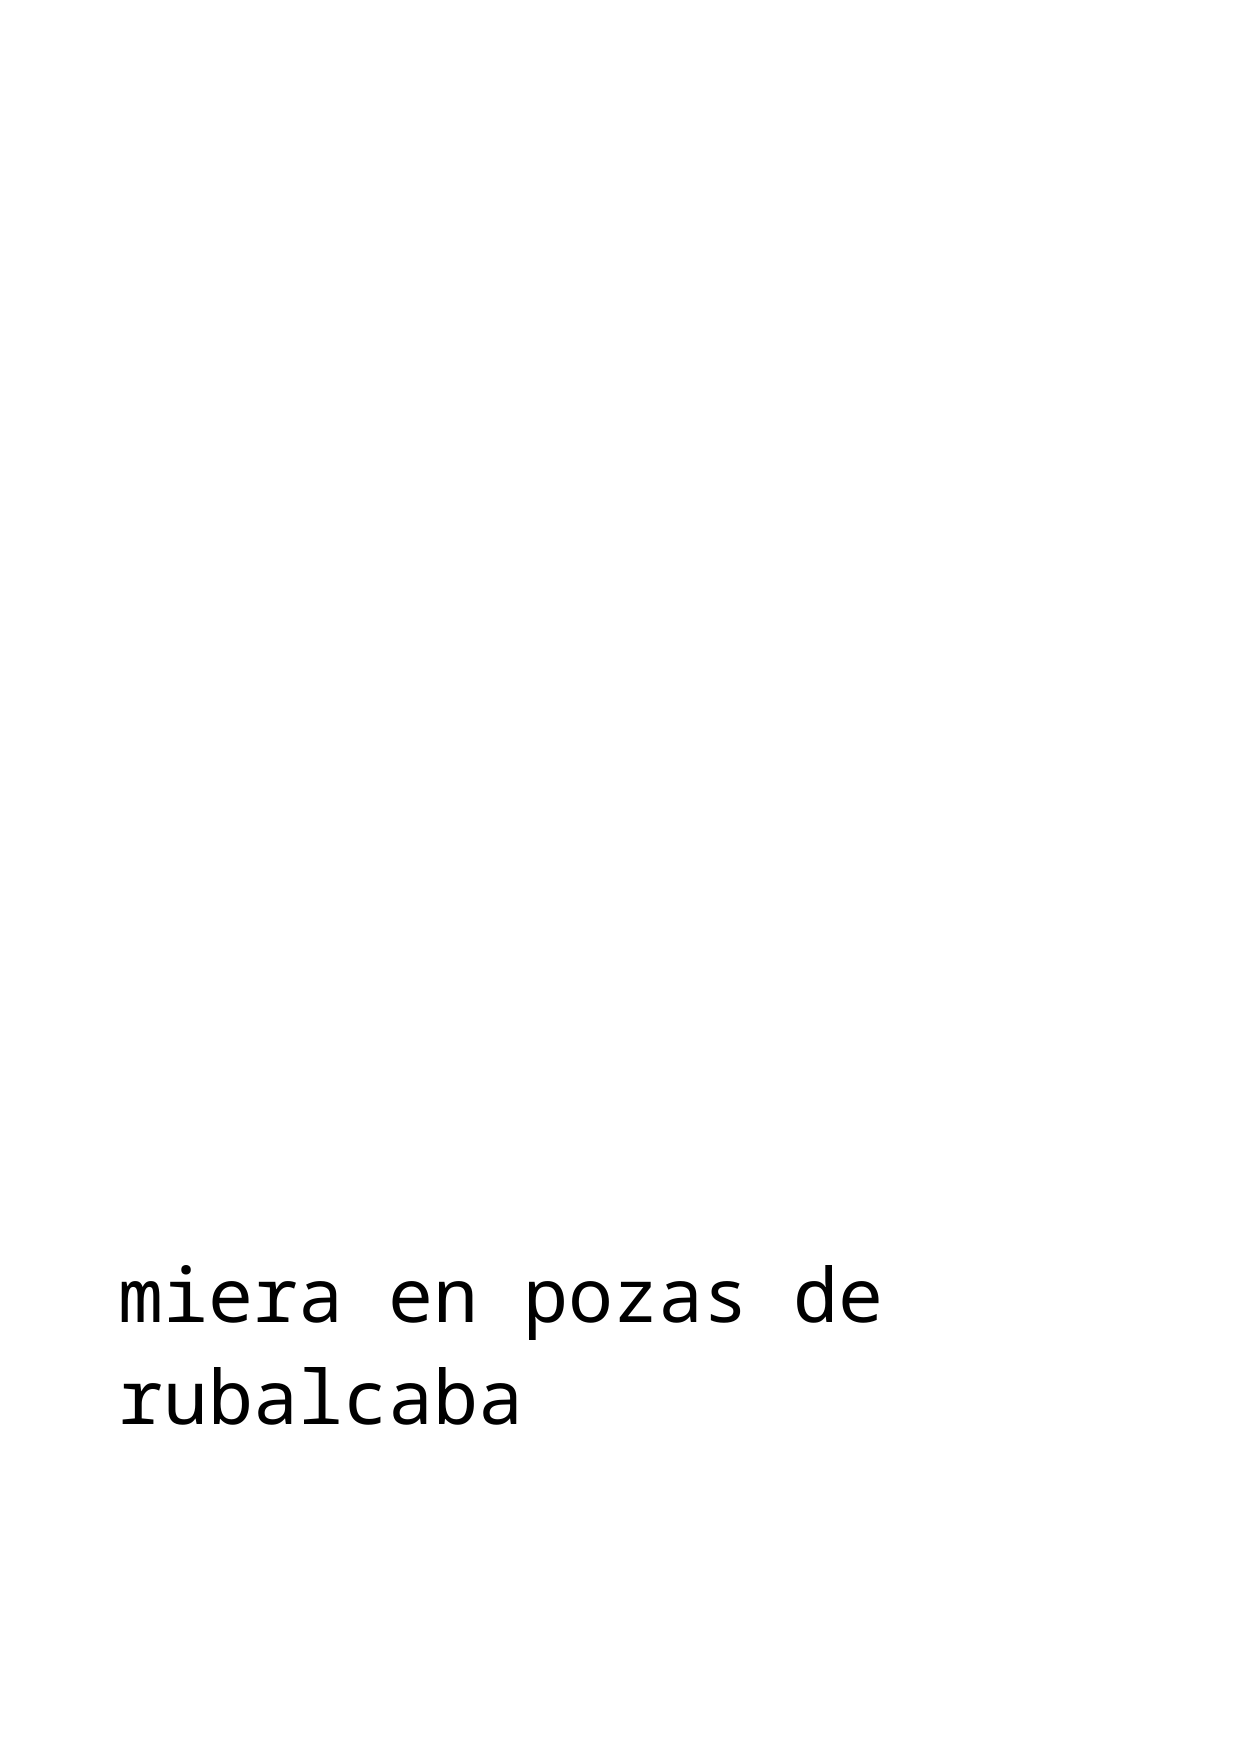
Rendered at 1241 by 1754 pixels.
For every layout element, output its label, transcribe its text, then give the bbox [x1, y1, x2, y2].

text miera en pozas de rubalcaba [118, 1242, 1122, 1447]
